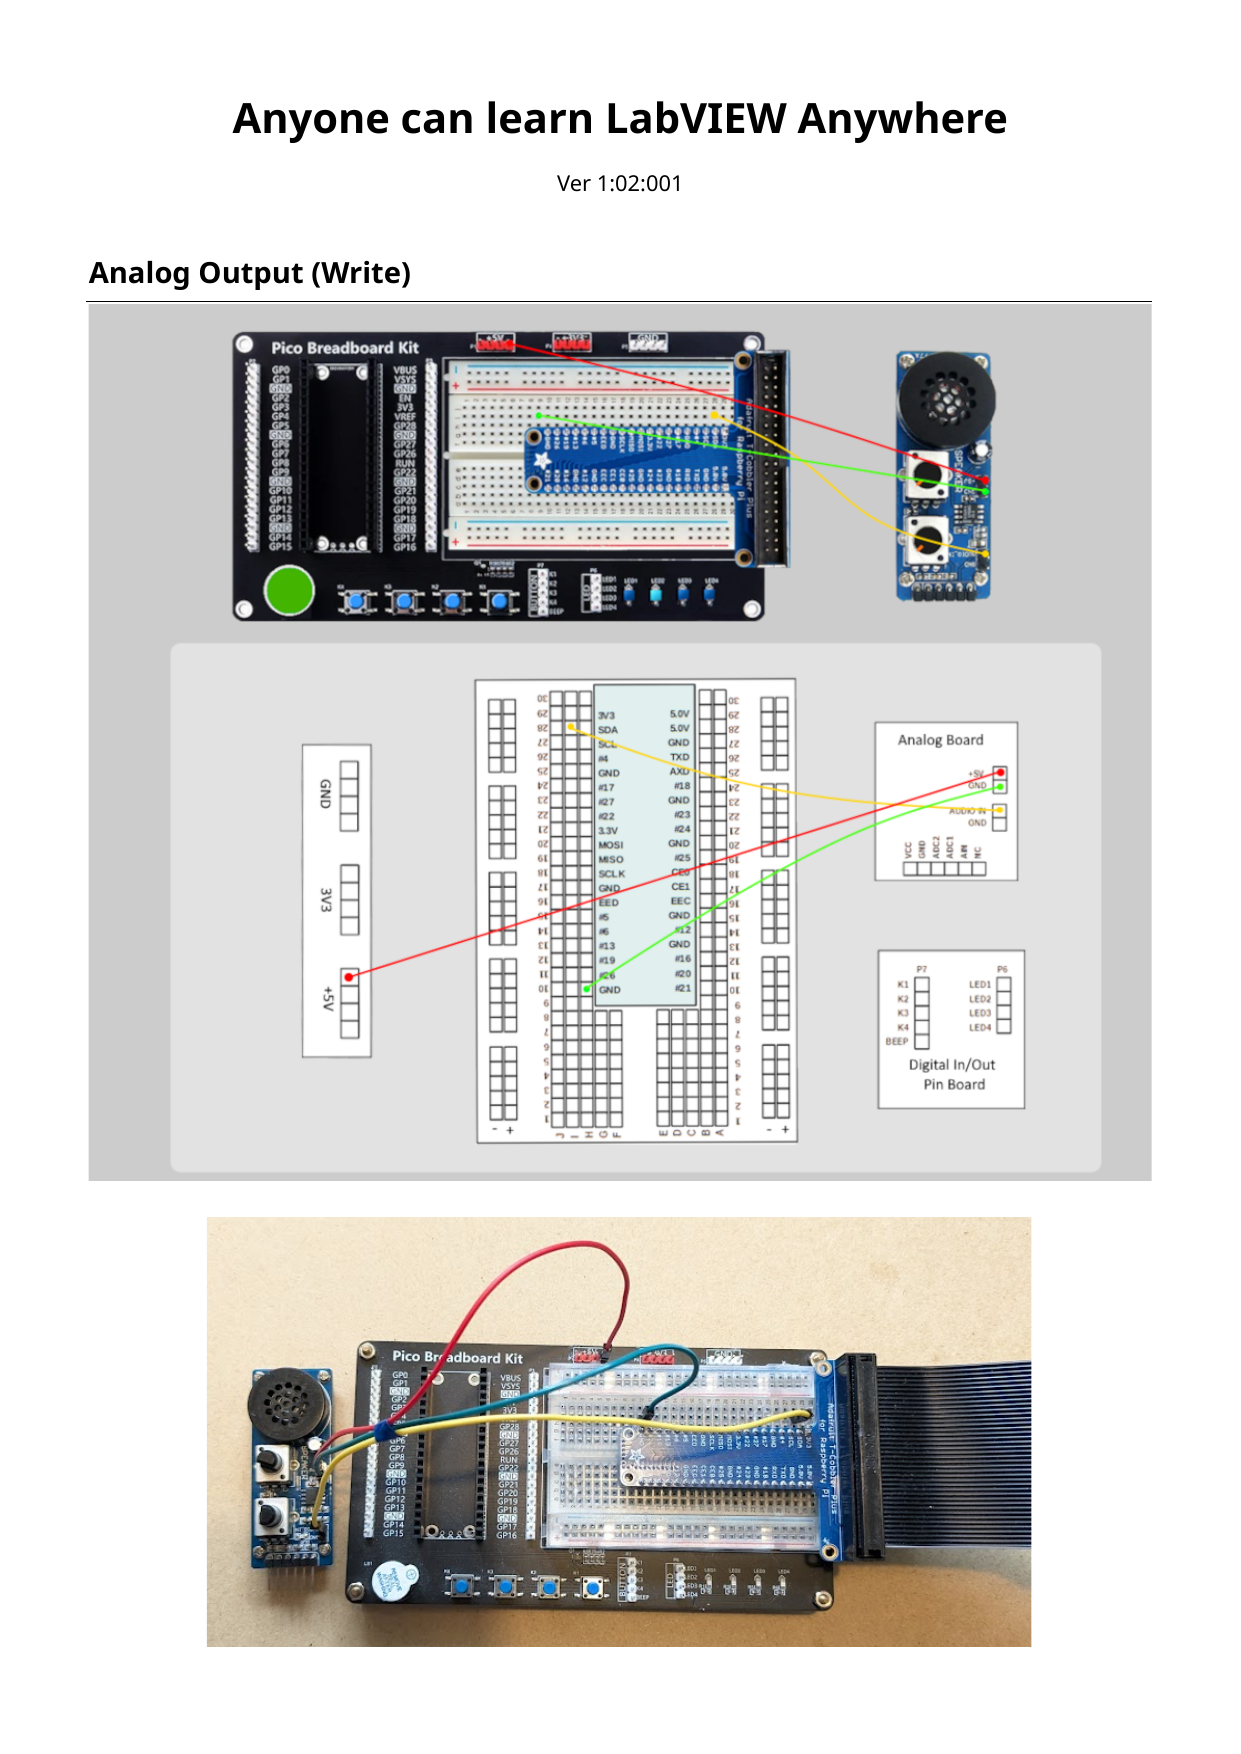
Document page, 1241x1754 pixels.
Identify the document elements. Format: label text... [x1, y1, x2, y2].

picture [88, 304, 1152, 1181]
picture [206, 1217, 1032, 1647]
subtitle Analog Output (Write) [88, 253, 1152, 292]
